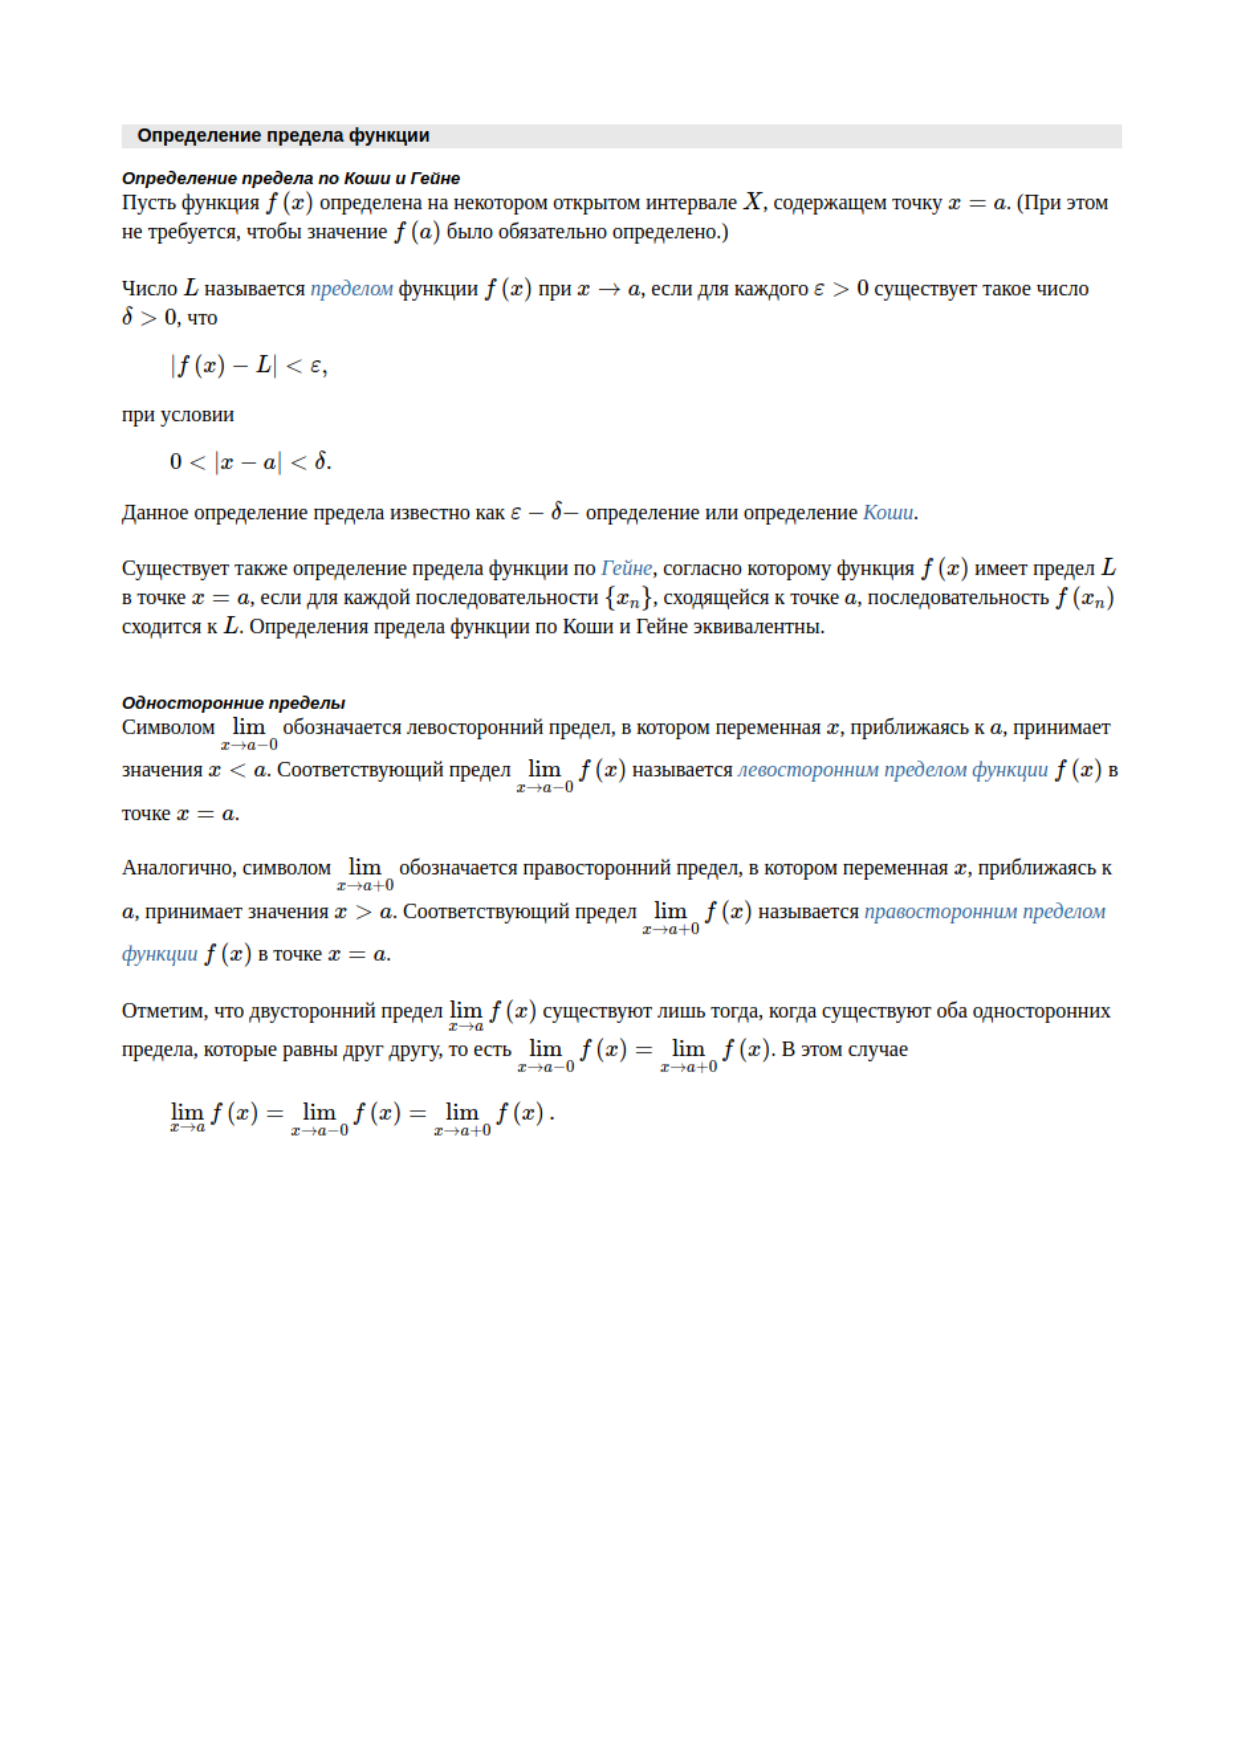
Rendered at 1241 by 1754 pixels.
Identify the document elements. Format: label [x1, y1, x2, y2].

picture [118, 118, 1123, 1141]
